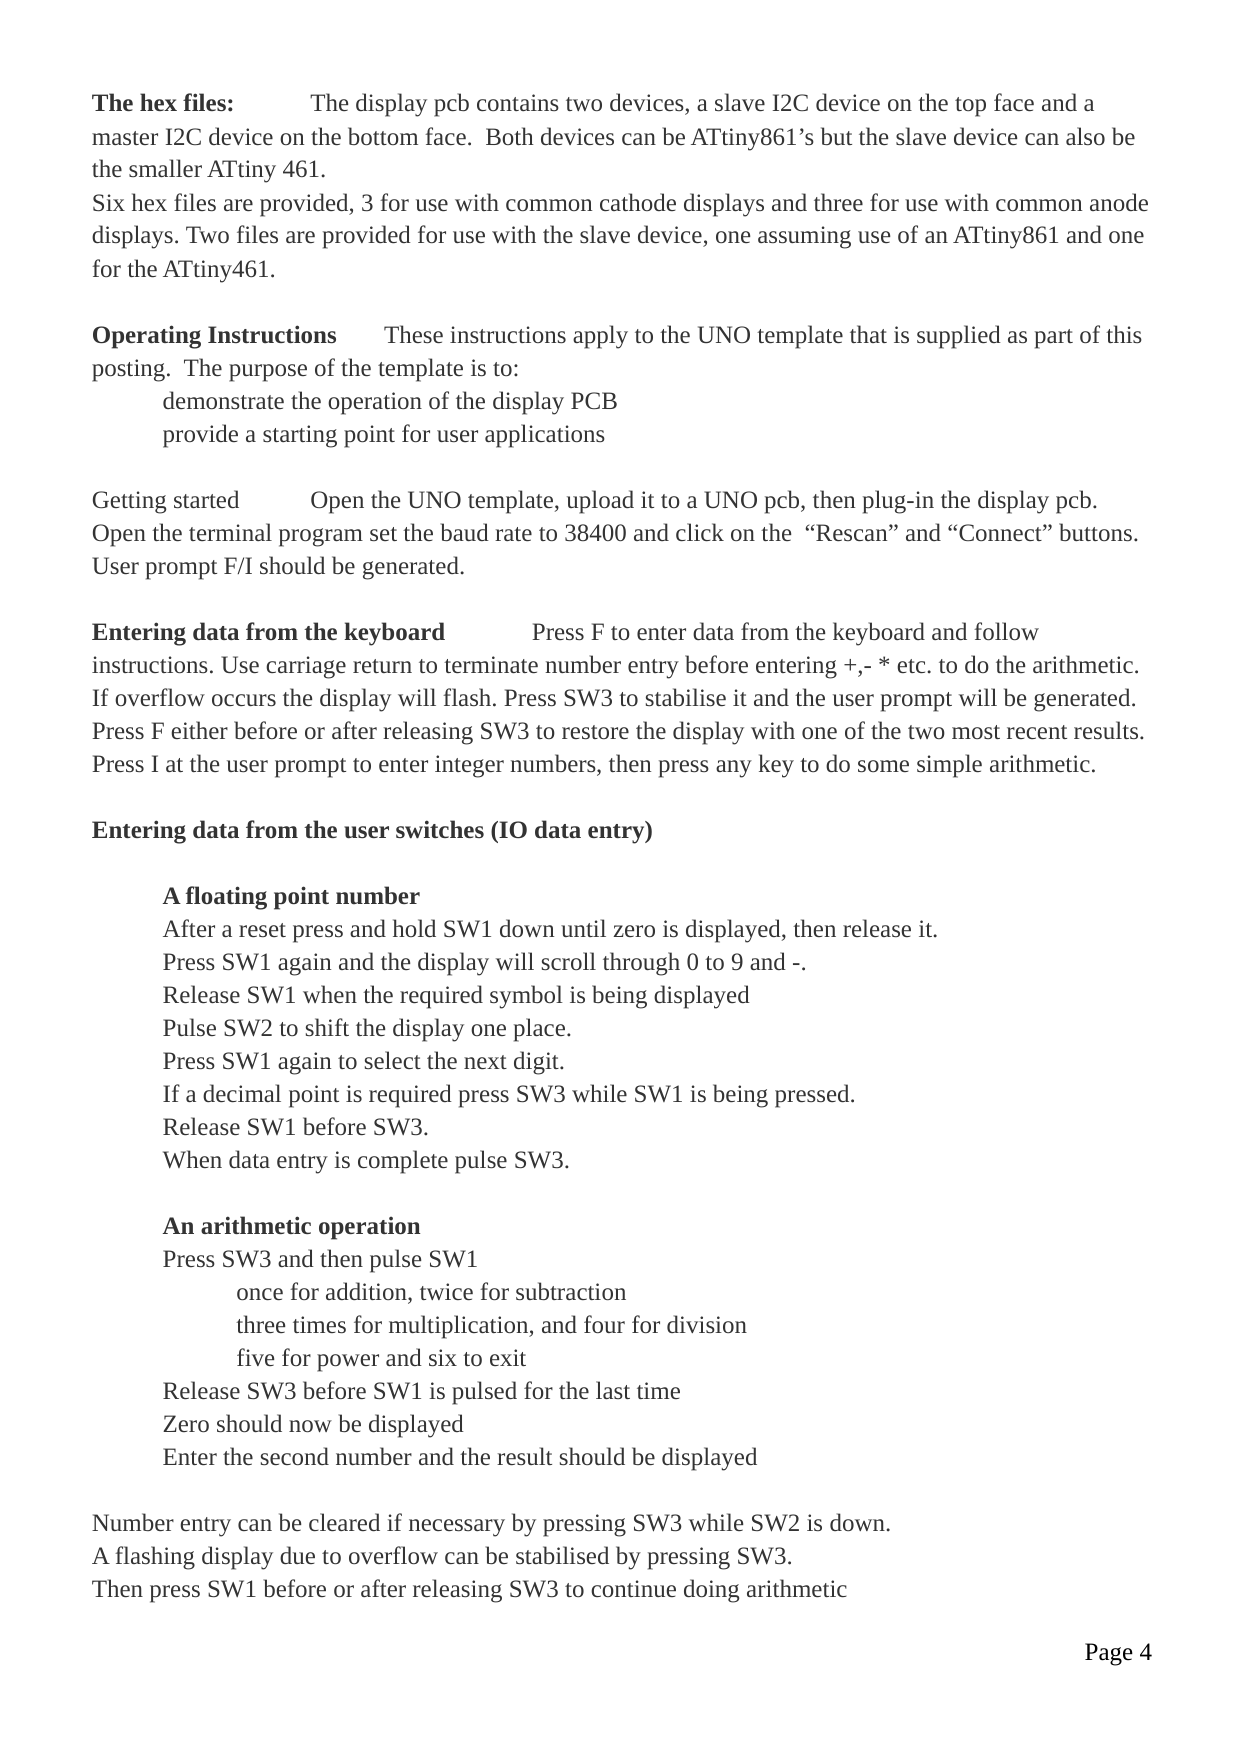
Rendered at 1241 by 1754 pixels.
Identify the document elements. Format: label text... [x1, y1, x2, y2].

text Getting started Open the UNO template, upload it to a UNO pcb, then plug-in the display pcb. [90, 485, 1152, 513]
text Press SW3 and then pulse SW1 [90, 1244, 1152, 1273]
text Press SW1 again to select the next digit. [90, 1046, 1152, 1075]
text Release SW1 when the required symbol is being displayed [90, 980, 1152, 1009]
text Entering data from the user switches (IO data entry) [90, 815, 1152, 844]
text Pulse SW2 to shift the display one place. [90, 1013, 1152, 1042]
text If a decimal point is required press SW3 while SW1 is being pressed. [90, 1079, 1152, 1108]
text Press SW1 again and the display will scroll through 0 to 9 and -. [90, 947, 1152, 976]
text An arithmetic operation [90, 1211, 1152, 1240]
text User prompt F/I should be generated. [90, 551, 1152, 579]
text A flashing display due to overflow can be stabilised by pressing SW3. [90, 1541, 1152, 1570]
text Entering data from the keyboard Press F to enter data from the keyboard and follow instructions. Use carriage return to terminate number entry before entering +,- * etc. to do the arithmetic. [90, 617, 1152, 679]
text Number entry can be cleared if necessary by pressing SW3 while SW2 is down. [90, 1508, 1152, 1537]
text Enter the second number and the result should be displayed [90, 1442, 1152, 1471]
text demonstrate the operation of the display PCB [90, 386, 1152, 414]
text Press I at the user prompt to enter integer numbers, then press any key to do some simple arithmetic. [90, 749, 1152, 778]
text Release SW1 before SW3. [90, 1112, 1152, 1141]
text Zero should now be displayed [90, 1409, 1152, 1438]
text A floating point number [90, 881, 1152, 910]
text once for addition, twice for subtraction [90, 1277, 1152, 1306]
text Open the terminal program set the baud rate to 38400 and click on the “Rescan” and “Connect” buttons. [90, 518, 1152, 547]
text The hex files: The display pcb contains two devices, a slave I2C device on the top face and a master I2C device on the bottom face. Both devices can be ATtiny861’s but the slave device can also be the smaller ATtiny 461. [88, 88, 1152, 183]
text Six hex files are provided, 3 for use with common cathode displays and three for use with common anode displays. Two files are provided for use with the slave device, one assuming use of an ATtiny861 and one for the ATtiny461. [90, 188, 1152, 282]
text provide a starting point for user applications [90, 419, 1152, 447]
text When data entry is complete pulse SW3. [90, 1145, 1152, 1174]
text Then press SW1 before or after releasing SW3 to continue doing arithmetic [90, 1574, 1152, 1603]
text five for power and six to exit [90, 1343, 1152, 1372]
text Release SW3 before SW1 is pulsed for the last time [90, 1376, 1152, 1405]
text If overflow occurs the display will flash. Press SW3 to stabilise it and the user prompt will be generated. Press F either before or after releasing SW3 to restore the display with one of the two most recent results. [90, 683, 1152, 745]
text Operating Instructions These instructions apply to the UNO template that is supplied as part of this posting. The purpose of the template is to: [90, 320, 1152, 381]
text After a reset press and hold SW1 down until zero is displayed, then release it. [90, 914, 1152, 943]
text three times for multiplication, and four for division [90, 1310, 1152, 1339]
